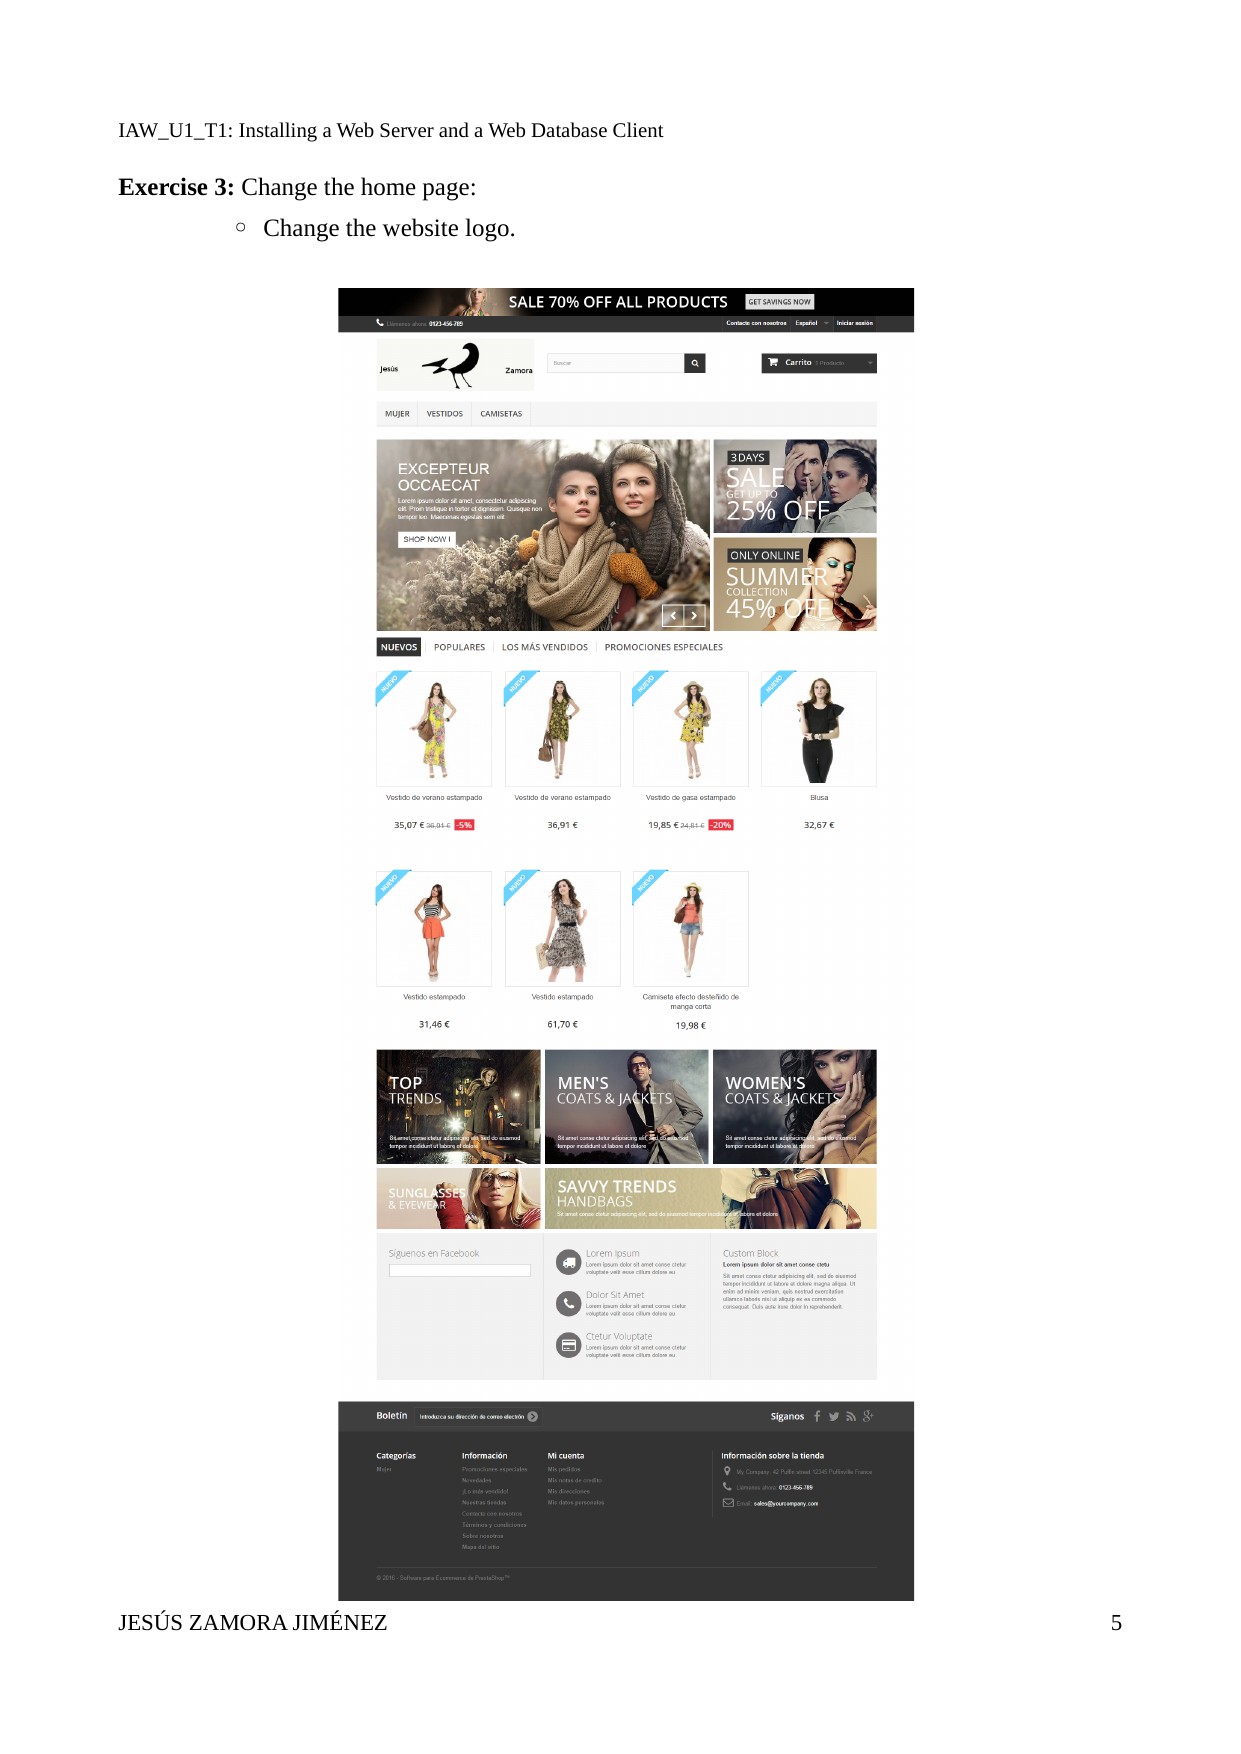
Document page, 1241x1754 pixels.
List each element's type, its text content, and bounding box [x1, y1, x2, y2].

list Change the website logo. [231, 213, 1122, 242]
list Exercise 3: Change the home page: [118, 172, 1122, 200]
picture [338, 288, 915, 1601]
